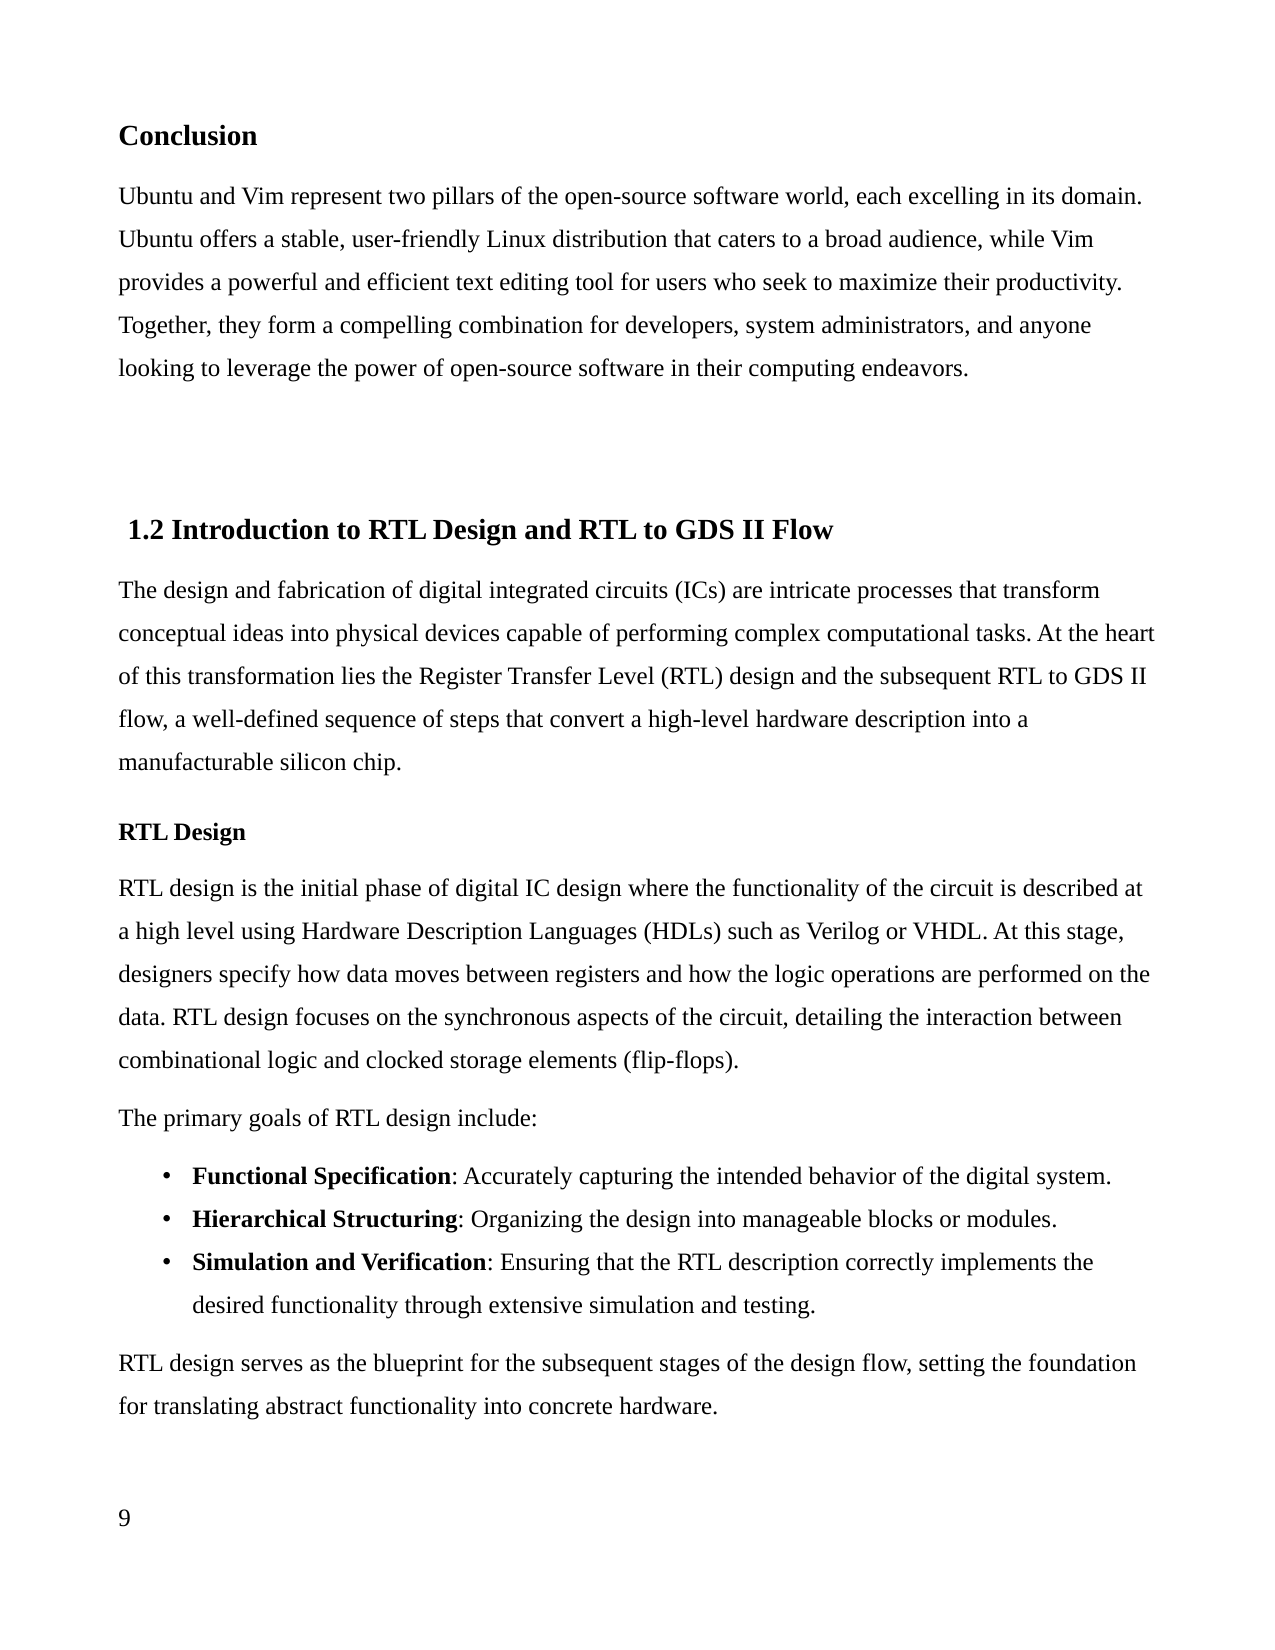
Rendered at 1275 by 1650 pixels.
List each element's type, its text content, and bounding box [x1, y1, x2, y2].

subtitle 1.2 Introduction to RTL Design and RTL to GDS II Flow [118, 512, 1157, 546]
list Functional Specification: Accurately capturing the intended behavior of the digital system. [162, 1161, 1157, 1190]
text RTL design is the initial phase of digital IC design where the functionality of the circuit is described at a high level using Hardware Description Languages (HDLs) such as Verilog or VHDL. At this stage, designers specify how data moves between registers and how the logic operations are performed on the data. RTL design focuses on the synchronous aspects of the circuit, detailing the interaction between combinational logic and clocked storage elements (flip-flops). [118, 873, 1157, 1074]
subtitle RTL Design [118, 817, 1157, 846]
subtitle Conclusion [118, 118, 1157, 152]
text The design and fabrication of digital integrated circuits (ICs) are intricate processes that transform conceptual ideas into physical devices capable of performing complex computational tasks. At the heart of this transformation lies the Register Transfer Level (RTL) design and the subsequent RTL to GDS II flow, a well-defined sequence of steps that convert a high-level hardware description into a manufacturable silicon chip. [118, 575, 1157, 776]
text The primary goals of RTL design include: [118, 1103, 1157, 1132]
list Simulation and Verification: Ensuring that the RTL description correctly implements the desired functionality through extensive simulation and testing. [162, 1247, 1157, 1319]
text RTL design serves as the blueprint for the subsequent stages of the design flow, setting the foundation for translating abstract functionality into concrete hardware. [118, 1348, 1157, 1420]
list Hierarchical Structuring: Organizing the design into manageable blocks or modules. [162, 1204, 1157, 1233]
text Ubuntu and Vim represent two pillars of the open-source software world, each excelling in its domain. Ubuntu offers a stable, user-friendly Linux distribution that caters to a broad audience, while Vim provides a powerful and efficient text editing tool for users who seek to maximize their productivity. Together, they form a compelling combination for developers, system administrators, and anyone looking to leverage the power of open-source software in their computing endeavors. [118, 181, 1157, 382]
